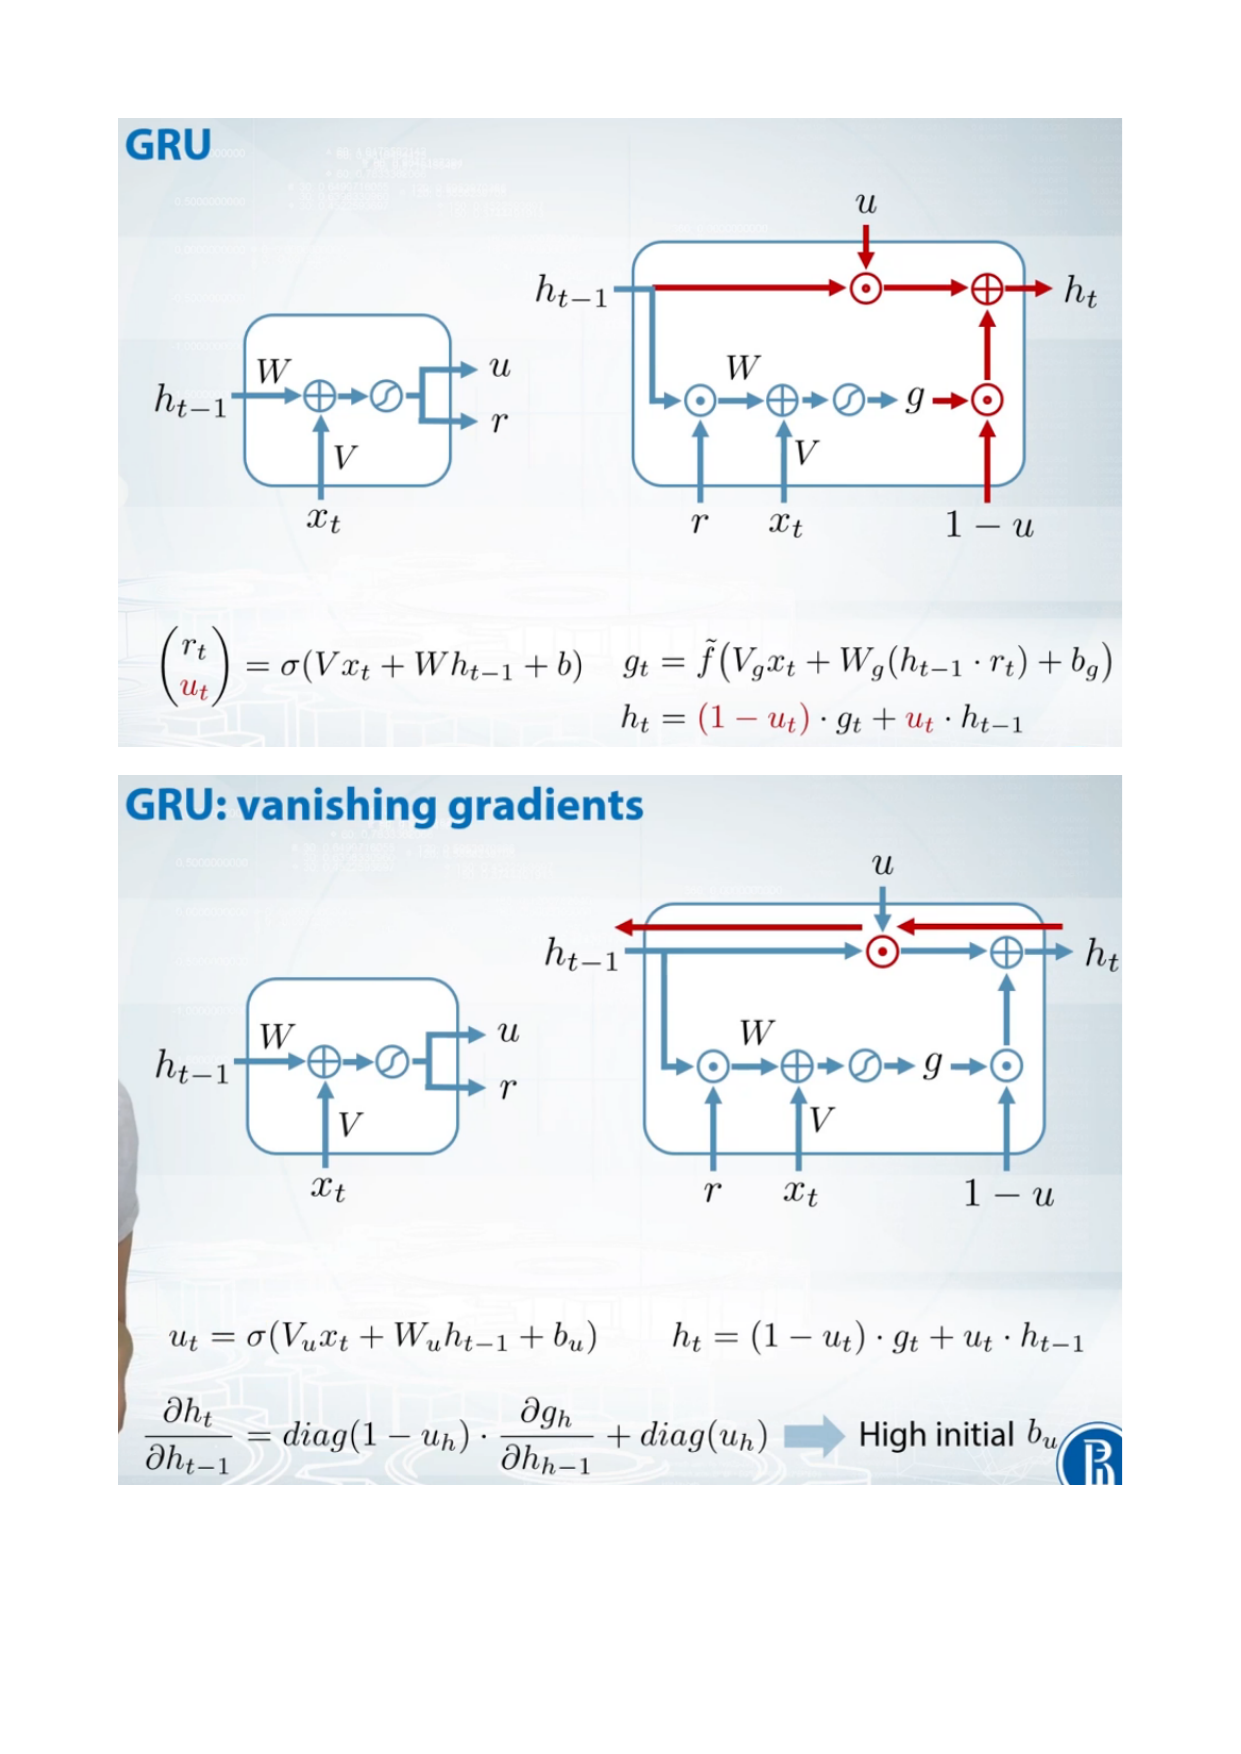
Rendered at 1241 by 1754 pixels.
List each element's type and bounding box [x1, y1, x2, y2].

picture [118, 775, 1123, 1485]
picture [118, 118, 1123, 747]
